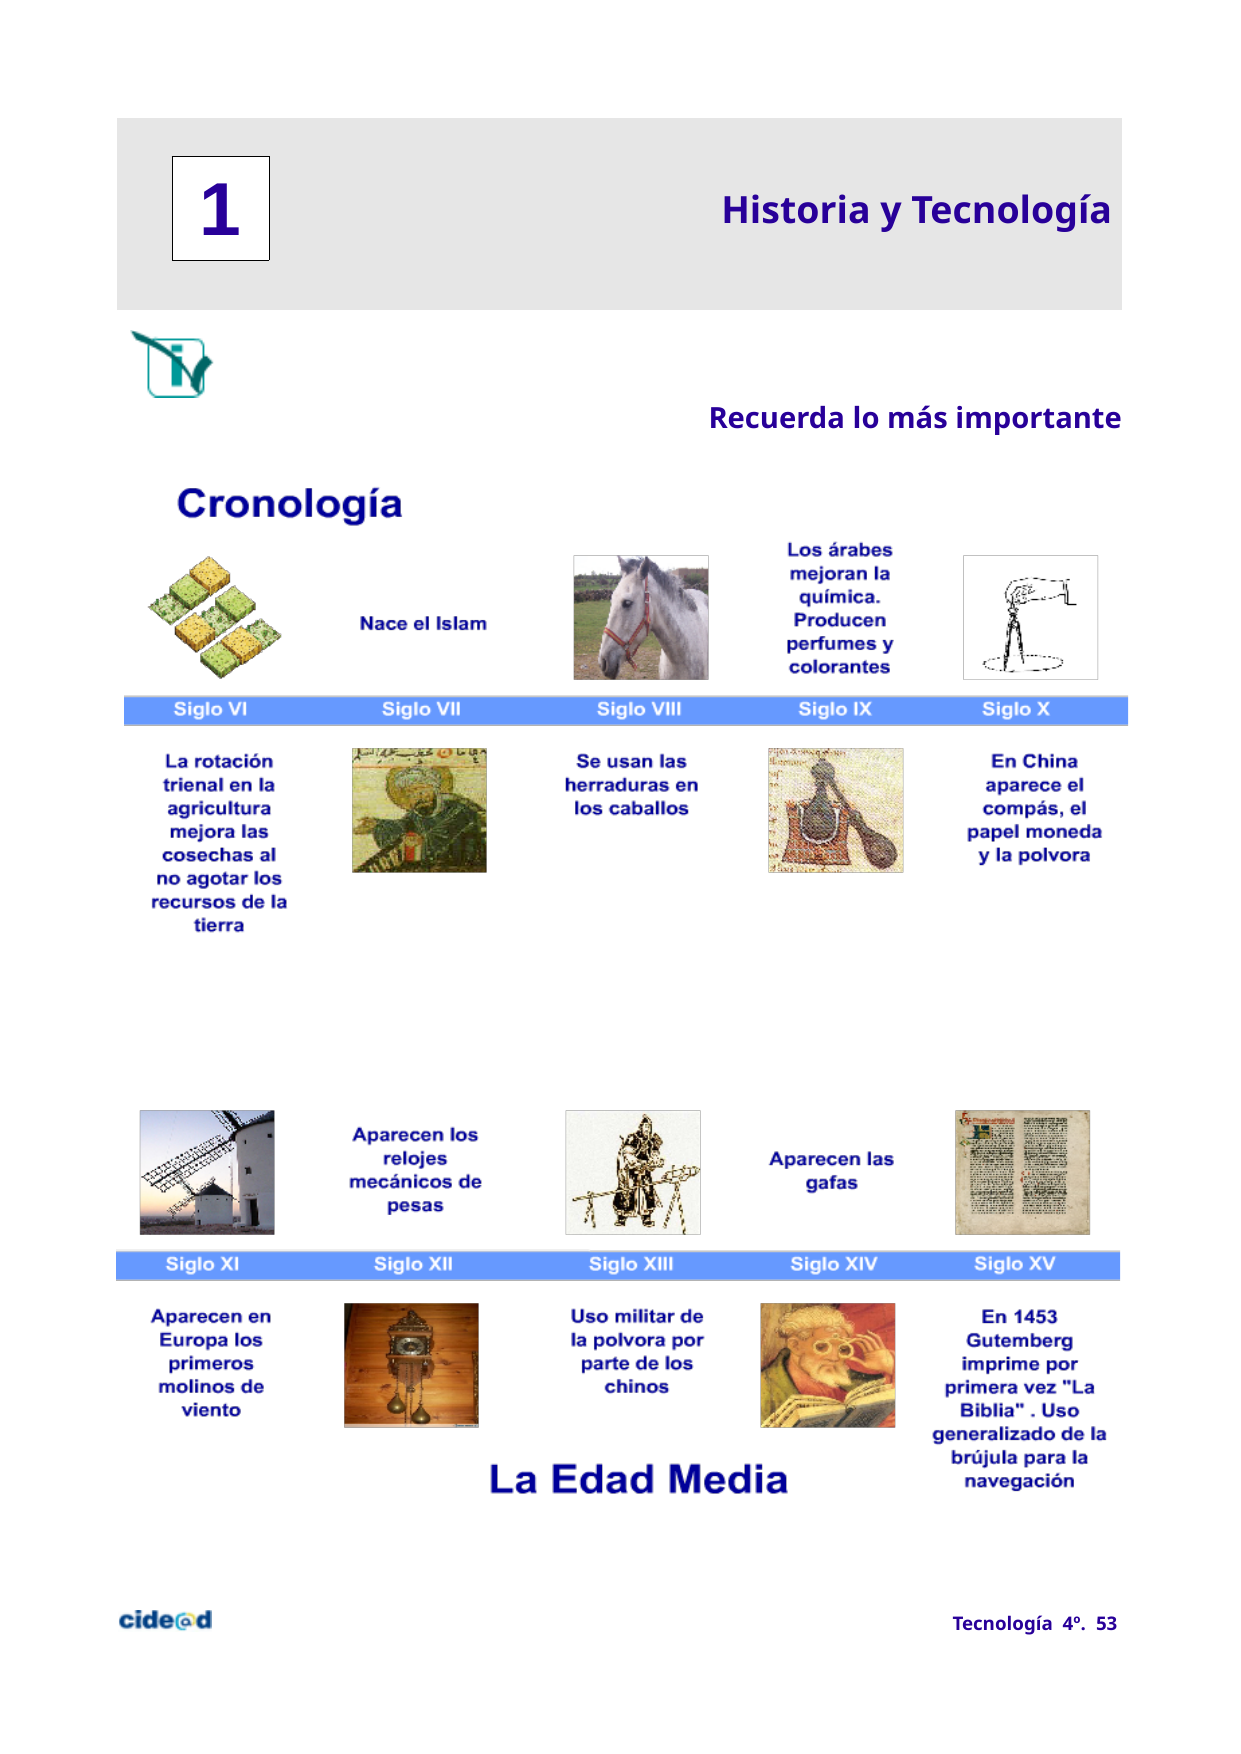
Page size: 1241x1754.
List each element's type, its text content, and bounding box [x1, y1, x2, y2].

table_header Historia y Tecnología [117, 118, 1122, 310]
picture [129, 330, 215, 398]
picture [118, 1610, 212, 1632]
text Recuerda lo más importante [118, 310, 1122, 437]
picture [116, 1011, 1121, 1516]
picture [124, 456, 1129, 961]
